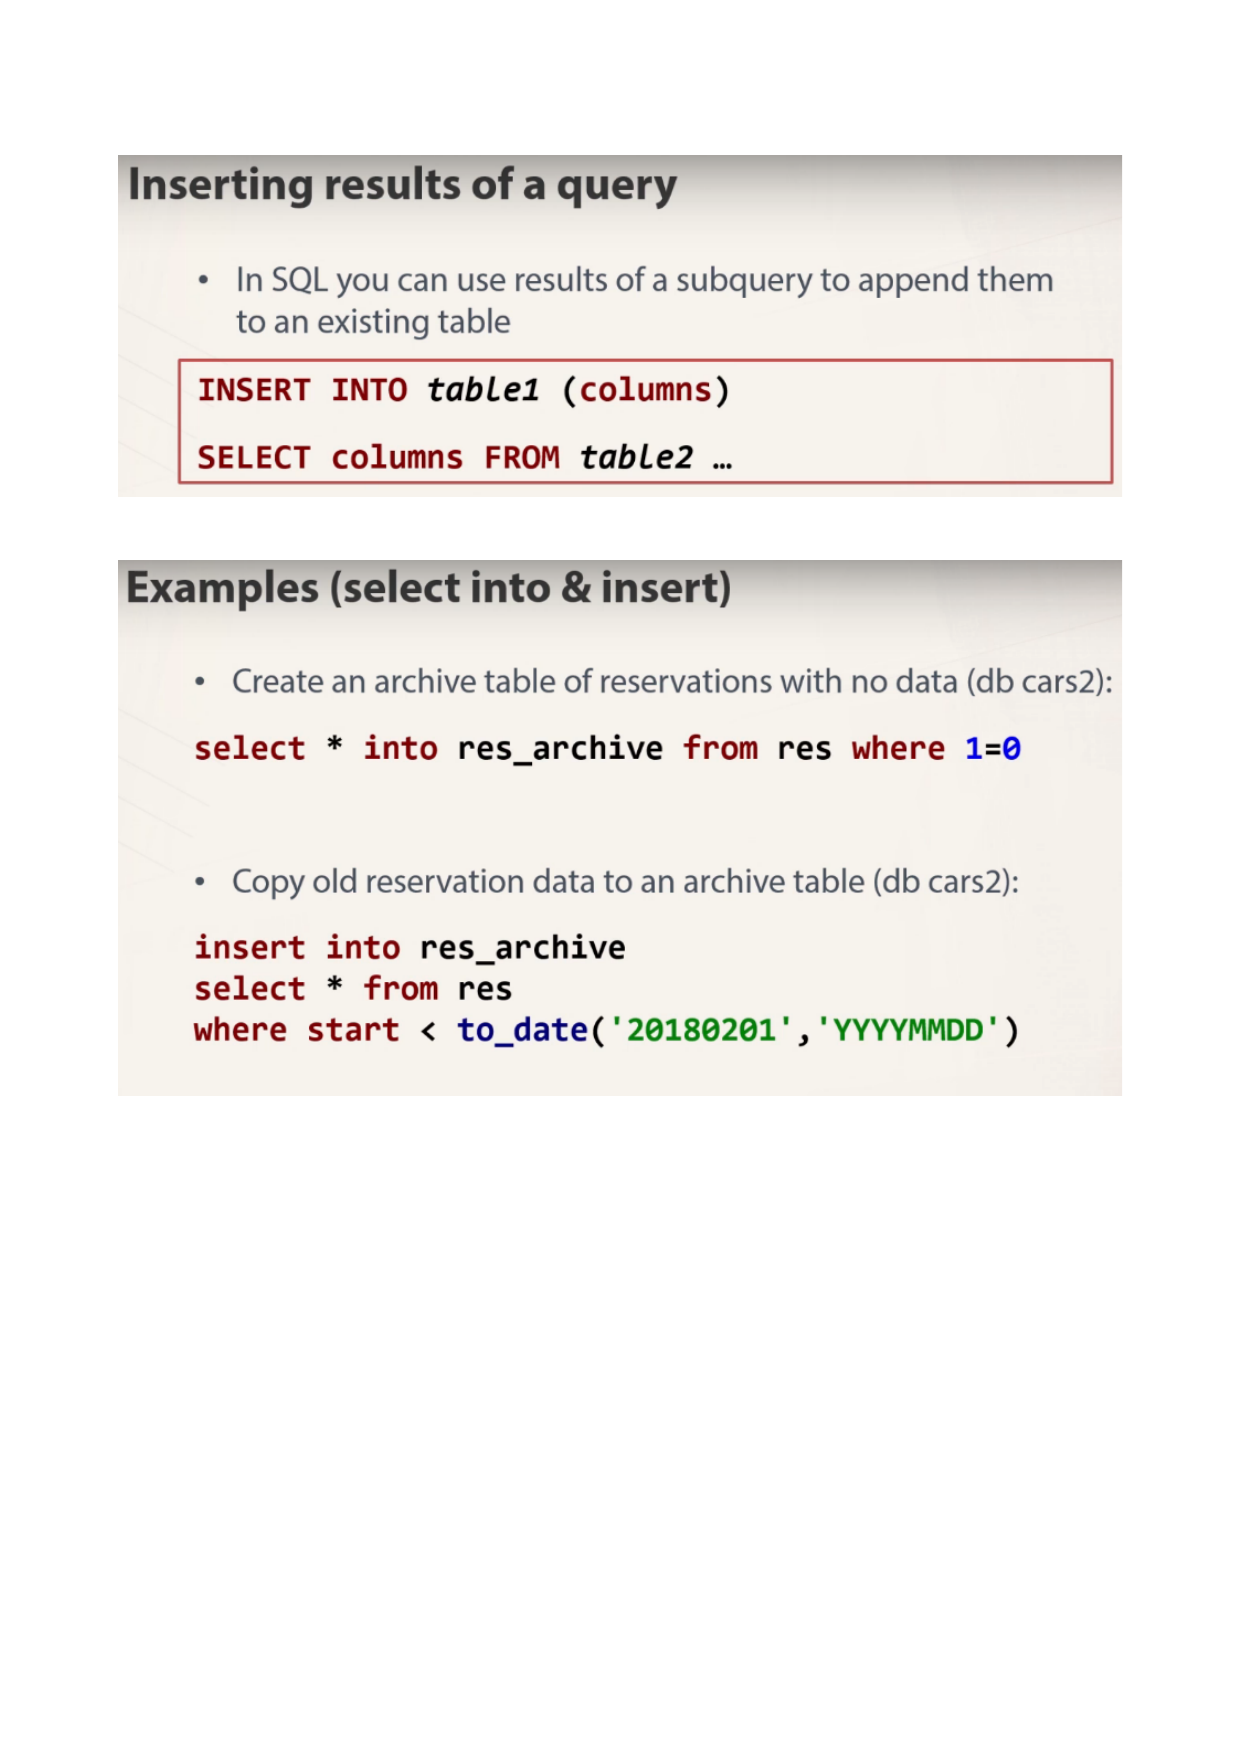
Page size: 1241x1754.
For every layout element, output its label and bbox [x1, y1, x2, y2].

picture [118, 560, 1123, 1096]
picture [118, 155, 1123, 497]
